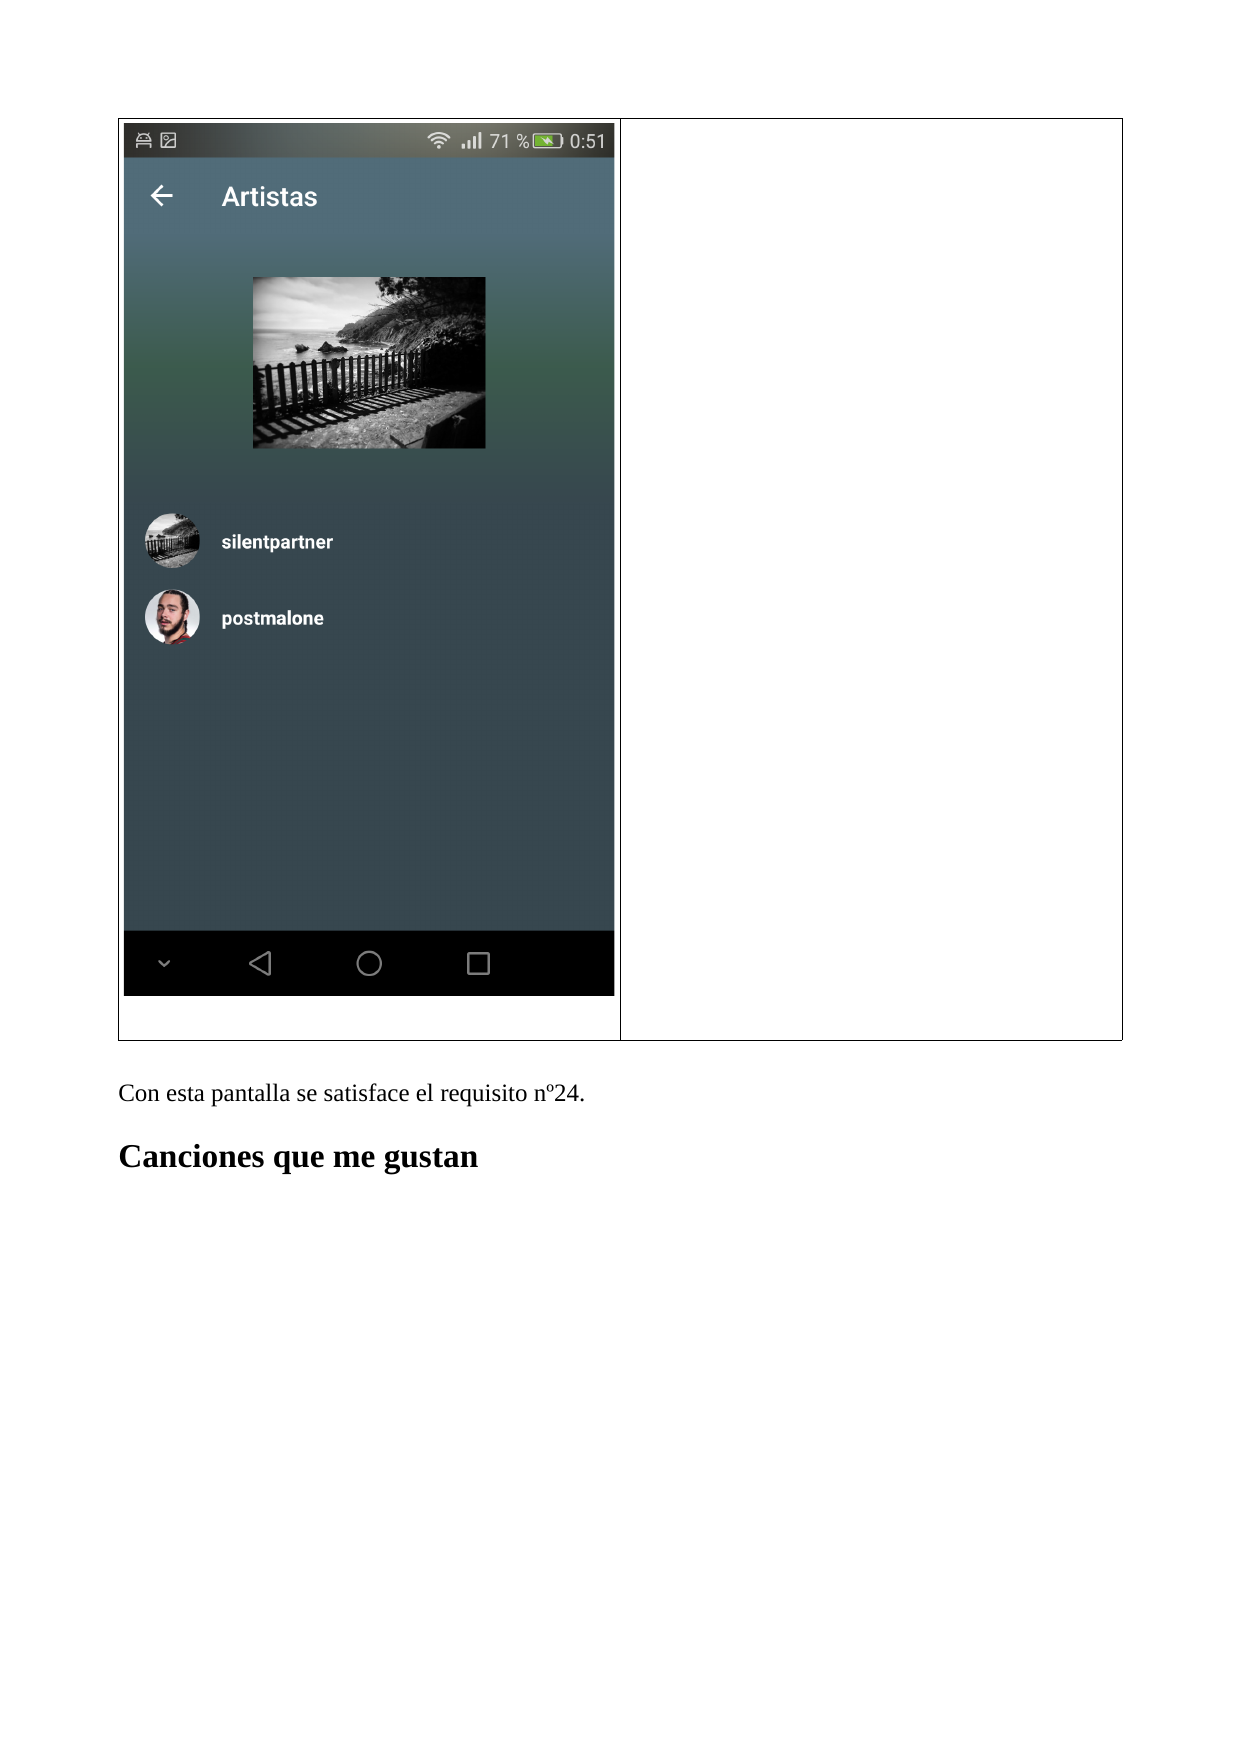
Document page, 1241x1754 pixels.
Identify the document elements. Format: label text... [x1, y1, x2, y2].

table_header [119, 119, 620, 1040]
text Canciones que me gustan [118, 1136, 1122, 1174]
picture [123, 123, 615, 996]
text Con esta pantalla se satisface el requisito nº24. [118, 1078, 1122, 1107]
table_header [621, 119, 1122, 1040]
